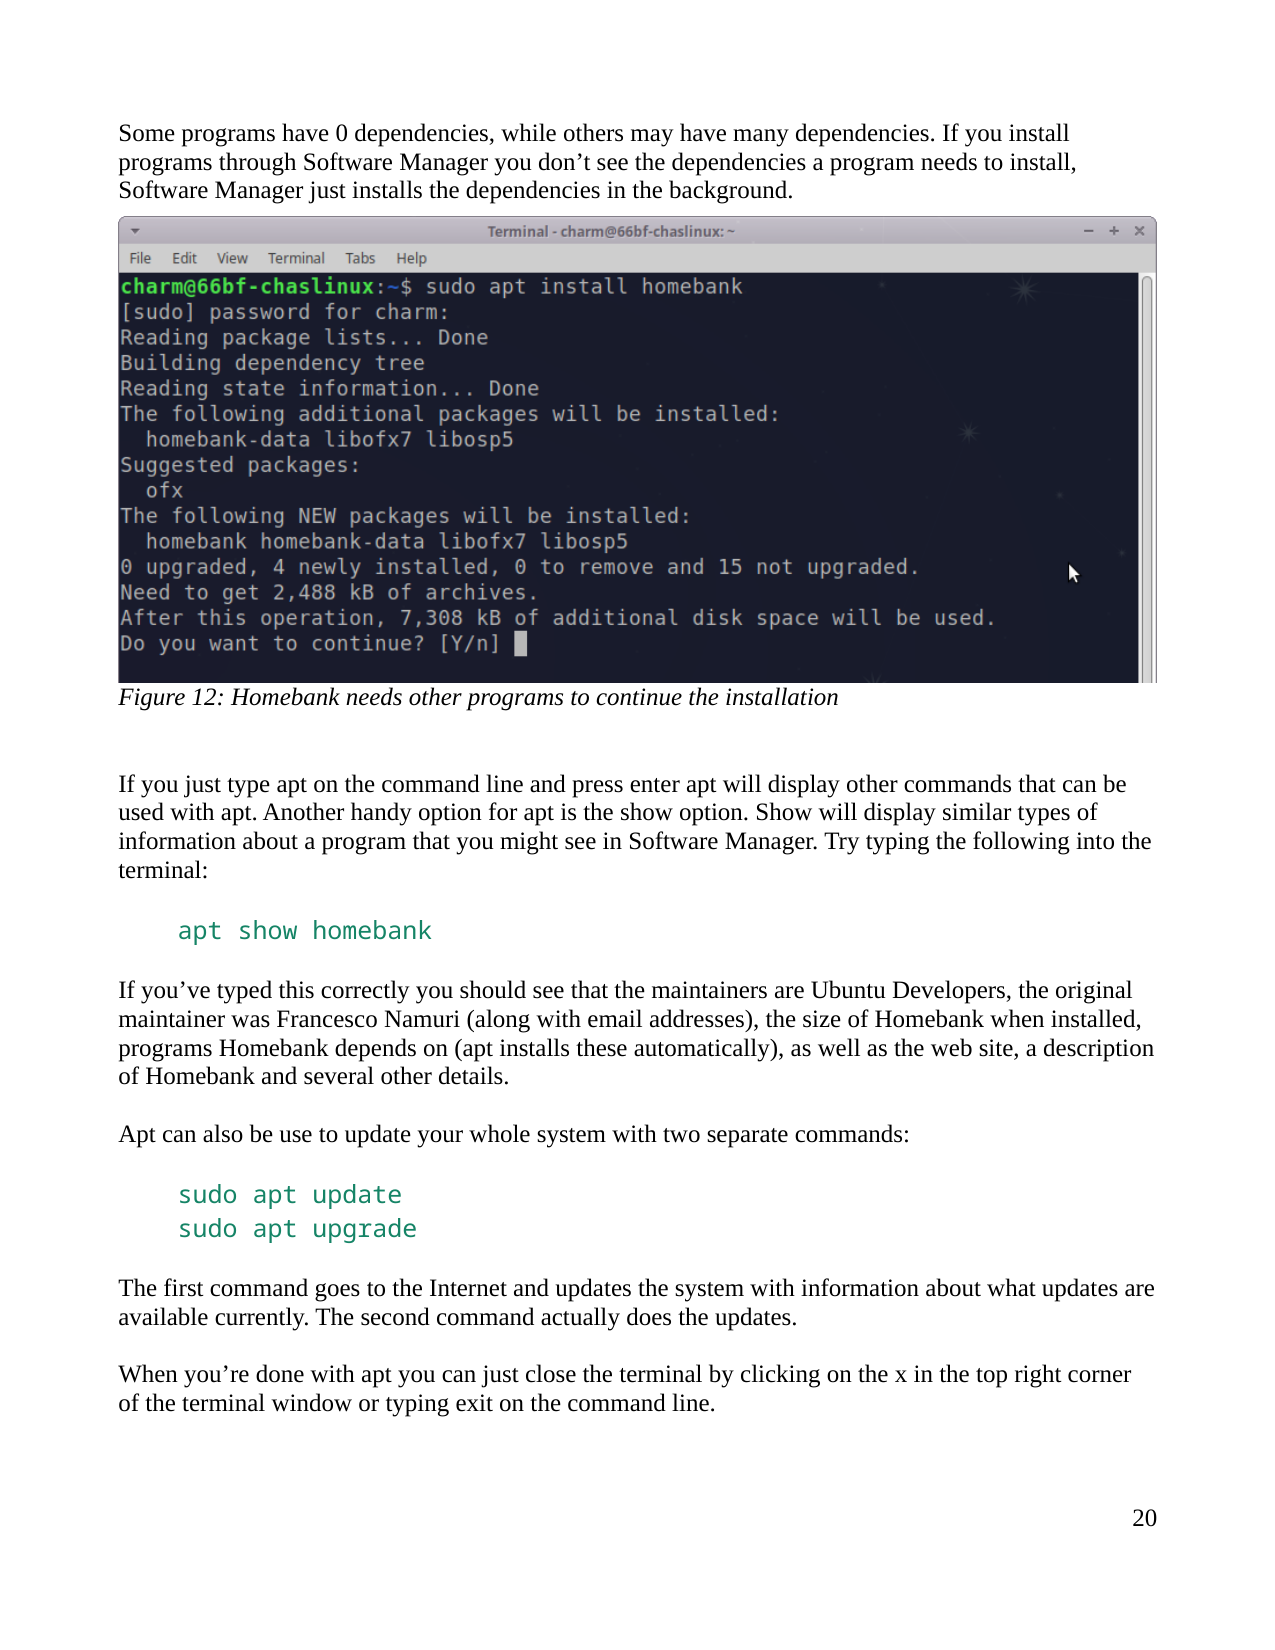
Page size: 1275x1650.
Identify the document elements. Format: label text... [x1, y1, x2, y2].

text apt show homebank [177, 912, 1157, 946]
text sudo apt update [177, 1176, 1157, 1211]
text The first command goes to the Internet and updates the system with information about what updates are available currently. The second command actually does the updates. [118, 1273, 1157, 1331]
text Figure 12: Homebank needs other programs to continue the installation [118, 683, 1157, 711]
text Apt can also be use to update your whole system with two separate commands: [118, 1119, 1157, 1148]
text sudo apt upgrade [177, 1211, 1157, 1244]
text Some programs have 0 dependencies, while others may have many dependencies. If you install programs through Software Manager you don’t see the dependencies a program needs to install, Software Manager just installs the dependencies in the background. [118, 118, 1157, 204]
text If you’ve typed this correctly you should see that the maintainers are Ubuntu Developers, the original maintainer was Francesco Namuri (along with email addresses), the size of Homebank when installed, programs Homebank depends on (apt installs these automatically), as well as the web site, a description of Homebank and several other details. [118, 975, 1157, 1090]
text If you just type apt on the command line and press enter apt will display other commands that can be used with apt. Another handy option for apt is the show option. Show will display similar types of information about a program that you might see in Software Manager. Try typing the following into the terminal: [118, 769, 1157, 884]
picture [118, 216, 1157, 683]
text When you’re done with apt you can just close the terminal by clicking on the x in the top right corner of the terminal window or typing exit on the command line. [118, 1359, 1157, 1417]
